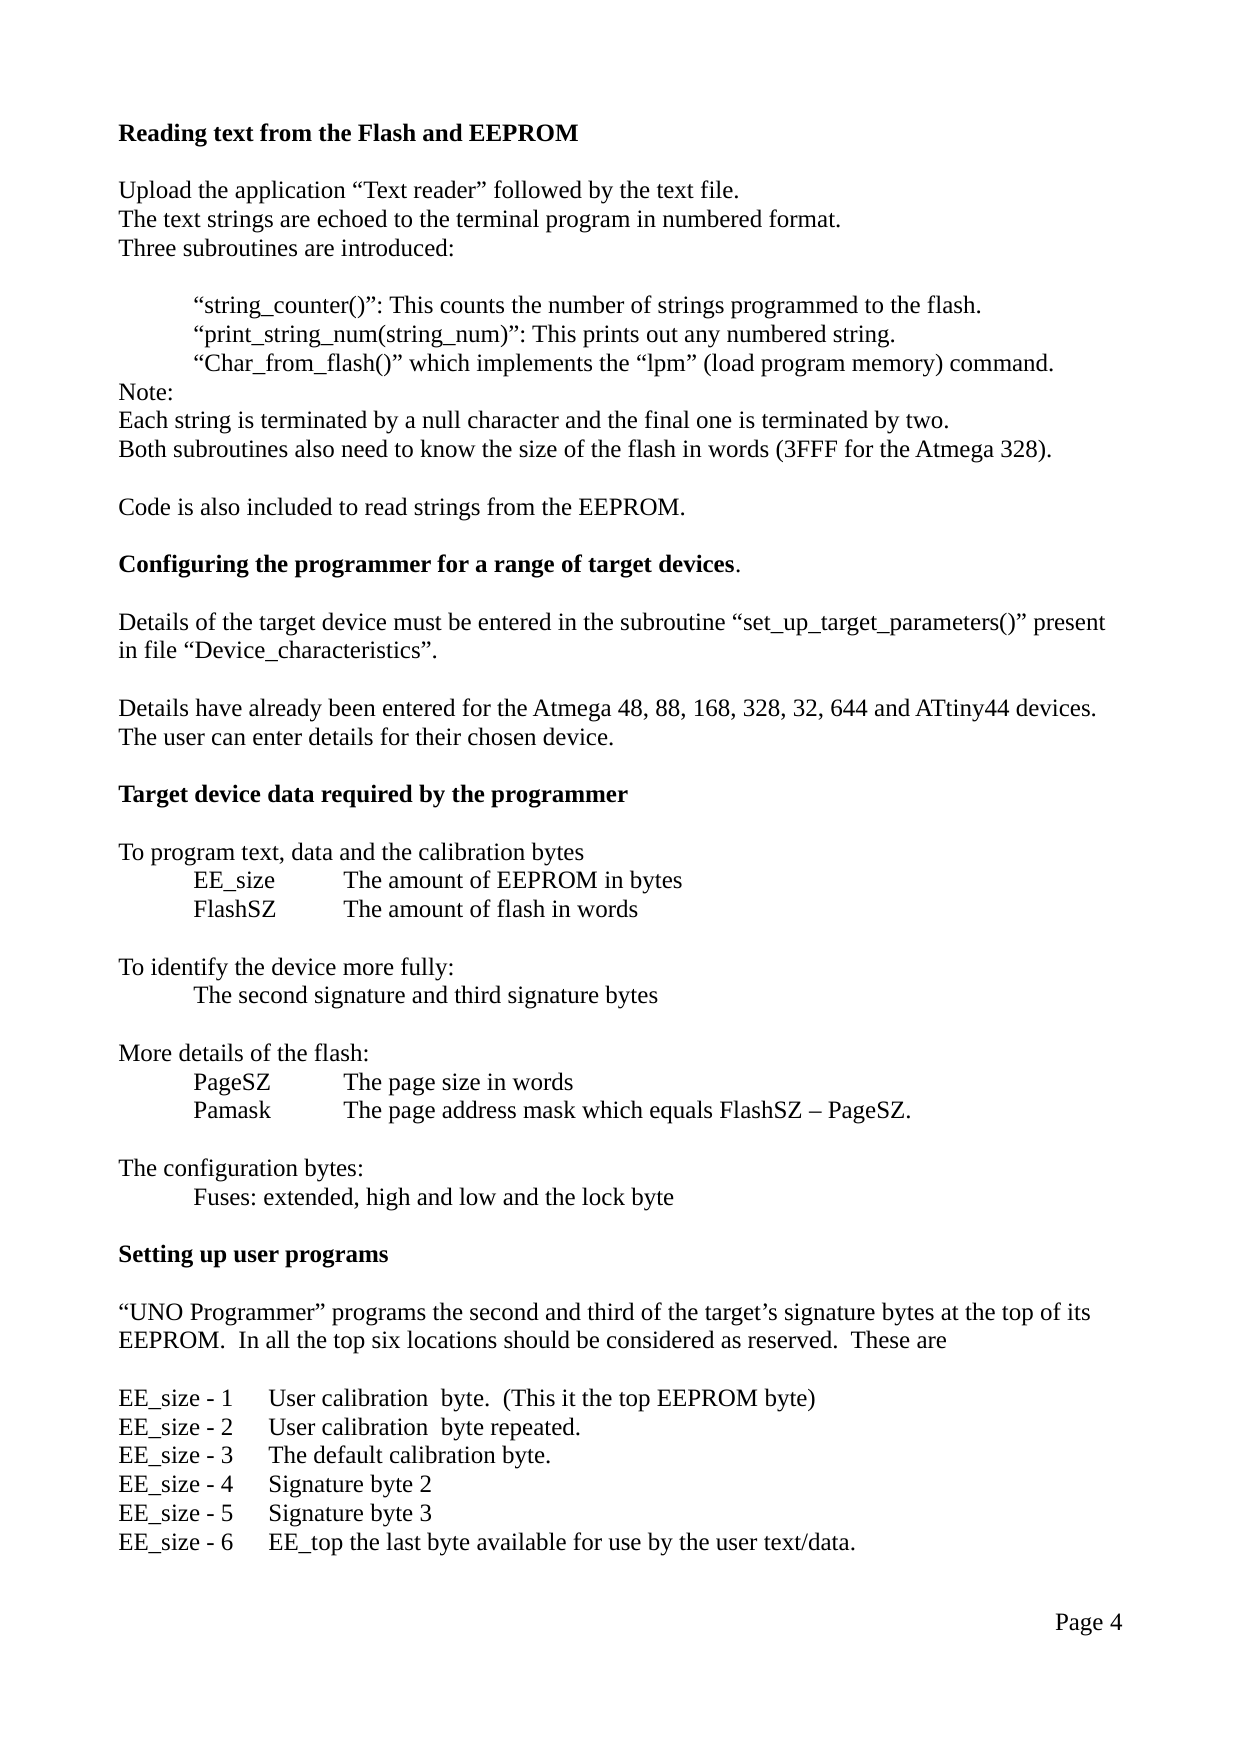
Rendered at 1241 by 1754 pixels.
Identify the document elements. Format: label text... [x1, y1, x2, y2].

text EE_size - 3 The default calibration byte. [118, 1441, 1122, 1469]
text The text strings are echoed to the terminal program in numbered format. [118, 204, 1122, 233]
text More details of the flash: [118, 1038, 1122, 1067]
text PageSZ The page size in words [118, 1067, 1122, 1096]
text Details of the target device must be entered in the subroutine “set_up_target_parameters()” present in file “Device_characteristics”. [118, 607, 1122, 664]
text The user can enter details for their chosen device. [118, 722, 1122, 751]
text The configuration bytes: [118, 1153, 1122, 1182]
text “UNO Programmer” programs the second and third of the target’s signature bytes at the top of its EEPROM. In all the top six locations should be considered as reserved. These are [118, 1297, 1122, 1354]
text To identify the device more fully: [118, 952, 1122, 981]
text Upload the application “Text reader” followed by the text file. [118, 176, 1122, 204]
text Details have already been entered for the Atmega 48, 88, 168, 328, 32, 644 and ATtiny44 devices. [118, 693, 1122, 722]
text Code is also included to read strings from the EEPROM. [118, 492, 1122, 521]
text Pamask The page address mask which equals FlashSZ – PageSZ. [118, 1096, 1122, 1124]
text Each string is terminated by a null character and the final one is terminated by two. [118, 406, 1122, 434]
text EE_size - 5 Signature byte 3 [118, 1498, 1122, 1527]
text EE_size - 1 User calibration byte. (This it the top EEPROM byte) [118, 1383, 1122, 1412]
text Configuring the programmer for a range of target devices. [118, 549, 1122, 578]
text FlashSZ The amount of flash in words [118, 894, 1122, 923]
text Setting up user programs [118, 1239, 1122, 1268]
text Note: [118, 377, 1122, 406]
text Target device data required by the programmer [118, 779, 1122, 808]
text “print_string_num(string_num)”: This prints out any numbered string. [118, 319, 1122, 348]
text Three subroutines are introduced: [118, 233, 1122, 262]
text EE_size The amount of EEPROM in bytes [118, 866, 1122, 894]
text Reading text from the Flash and EEPROM [118, 118, 1122, 147]
text To program text, data and the calibration bytes [118, 837, 1122, 866]
text “Char_from_flash()” which implements the “lpm” (load program memory) command. [118, 348, 1122, 377]
text Fuses: extended, high and low and the lock byte [118, 1182, 1122, 1211]
text EE_size - 6 EE_top the last byte available for use by the user text/data. [118, 1527, 1122, 1556]
text Both subroutines also need to know the size of the flash in words (3FFF for the Atmega 328). [118, 434, 1122, 463]
text “string_counter()”: This counts the number of strings programmed to the flash. [118, 291, 1122, 319]
text EE_size - 2 User calibration byte repeated. [118, 1412, 1122, 1441]
text The second signature and third signature bytes [118, 981, 1122, 1009]
text EE_size - 4 Signature byte 2 [118, 1469, 1122, 1498]
